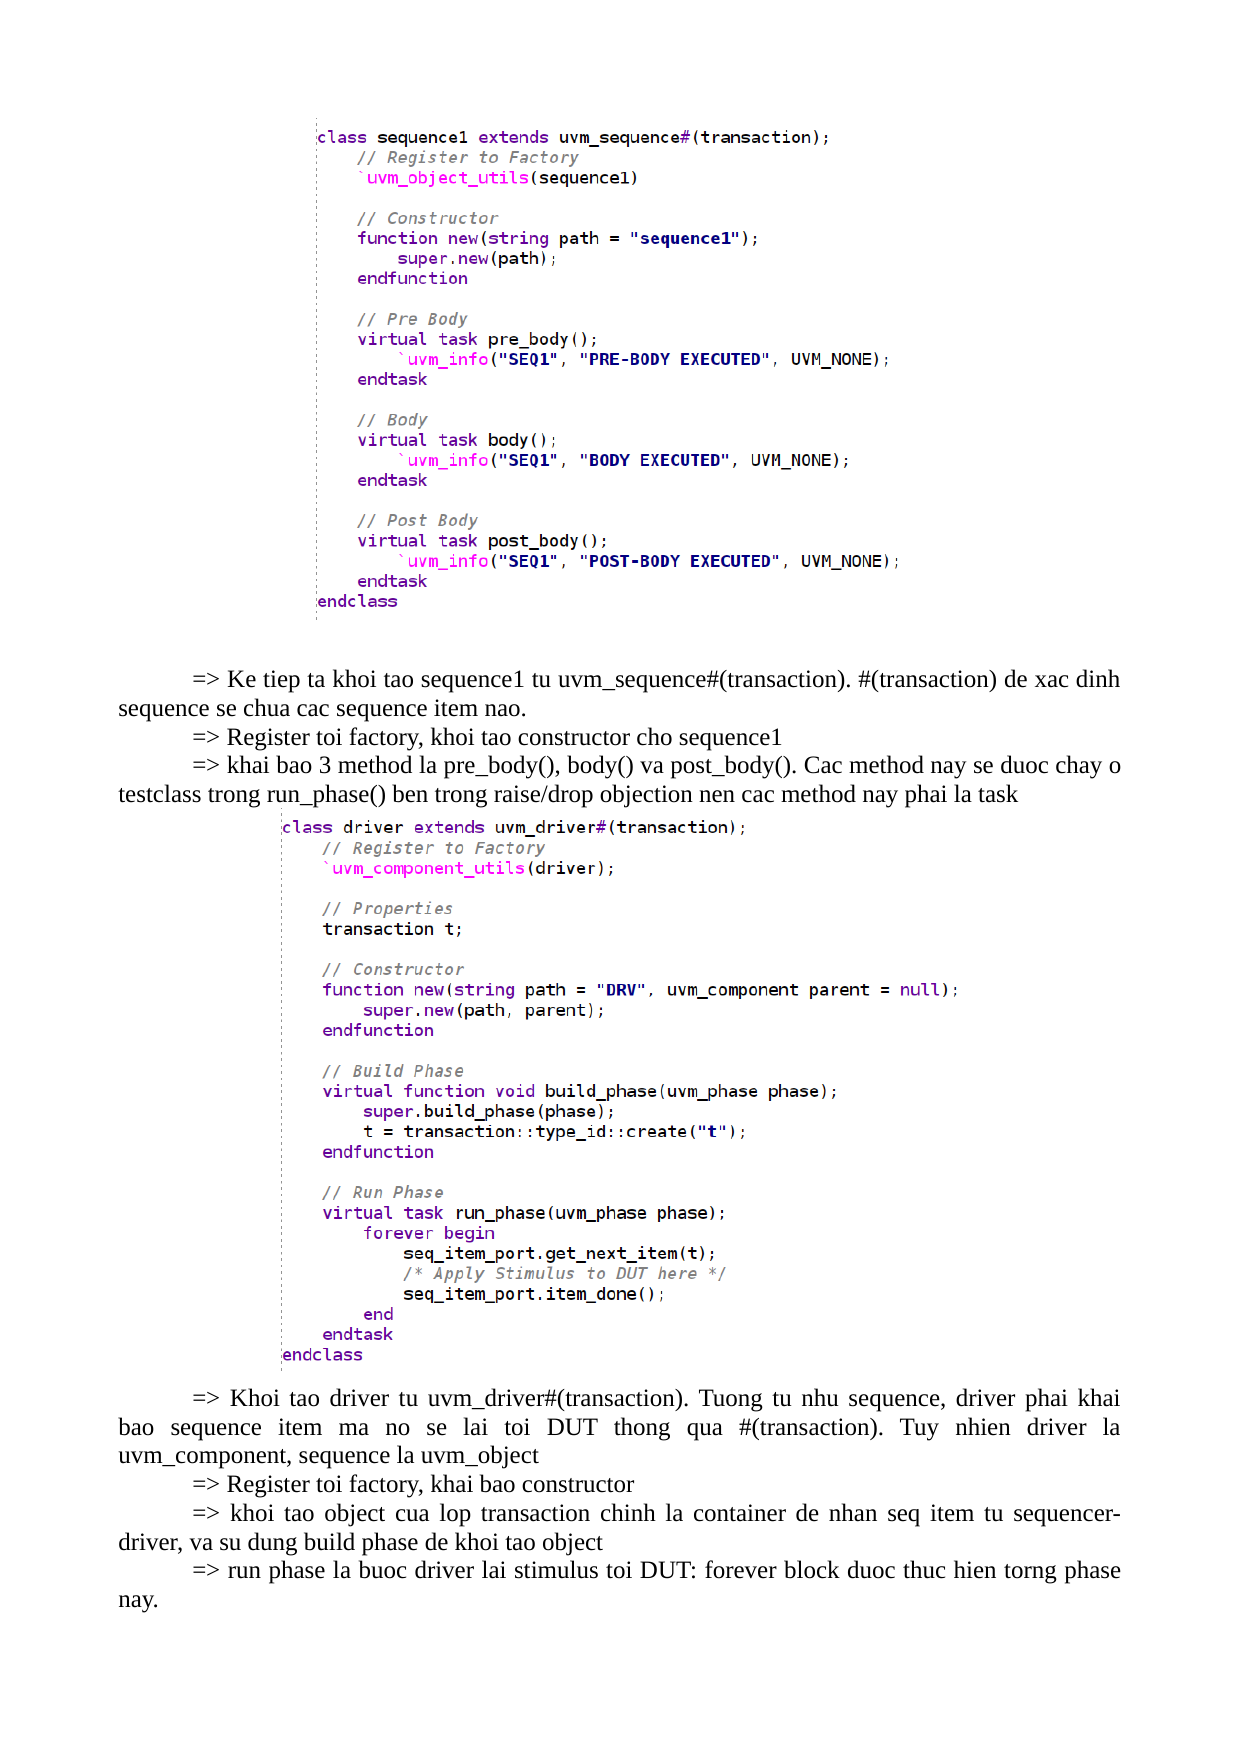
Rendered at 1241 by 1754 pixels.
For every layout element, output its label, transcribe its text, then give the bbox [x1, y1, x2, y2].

text => khai bao 3 method la pre_body(), body() va post_body(). Cac method nay se duoc chay o testclass trong run_phase() ben trong raise/drop objection nen cac method nay phai la task [118, 751, 1122, 808]
text => khoi tao object cua lop transaction chinh la container de nhan seq item tu sequencer-driver, va su dung build phase de khoi tao object [118, 1498, 1122, 1556]
text => run phase la buoc driver lai stimulus toi DUT: forever block duoc thuc hien torng phase nay. [118, 1556, 1122, 1613]
text => Register toi factory, khoi tao constructor cho sequence1 [118, 722, 1122, 751]
text => Register toi factory, khai bao constructor [118, 1469, 1122, 1498]
text => Ke tiep ta khoi tao sequence1 tu uvm_sequence#(transaction). #(transaction) de xac dinh sequence se chua cac sequence item nao. [118, 664, 1122, 722]
text => Khoi tao driver tu uvm_driver#(transaction). Tuong tu nhu sequence, driver phai khai bao sequence item ma no se lai toi DUT thong qua #(transaction). Tuy nhien driver la uvm_component, sequence la uvm_object [118, 1383, 1122, 1469]
picture [275, 808, 966, 1372]
picture [310, 118, 930, 623]
